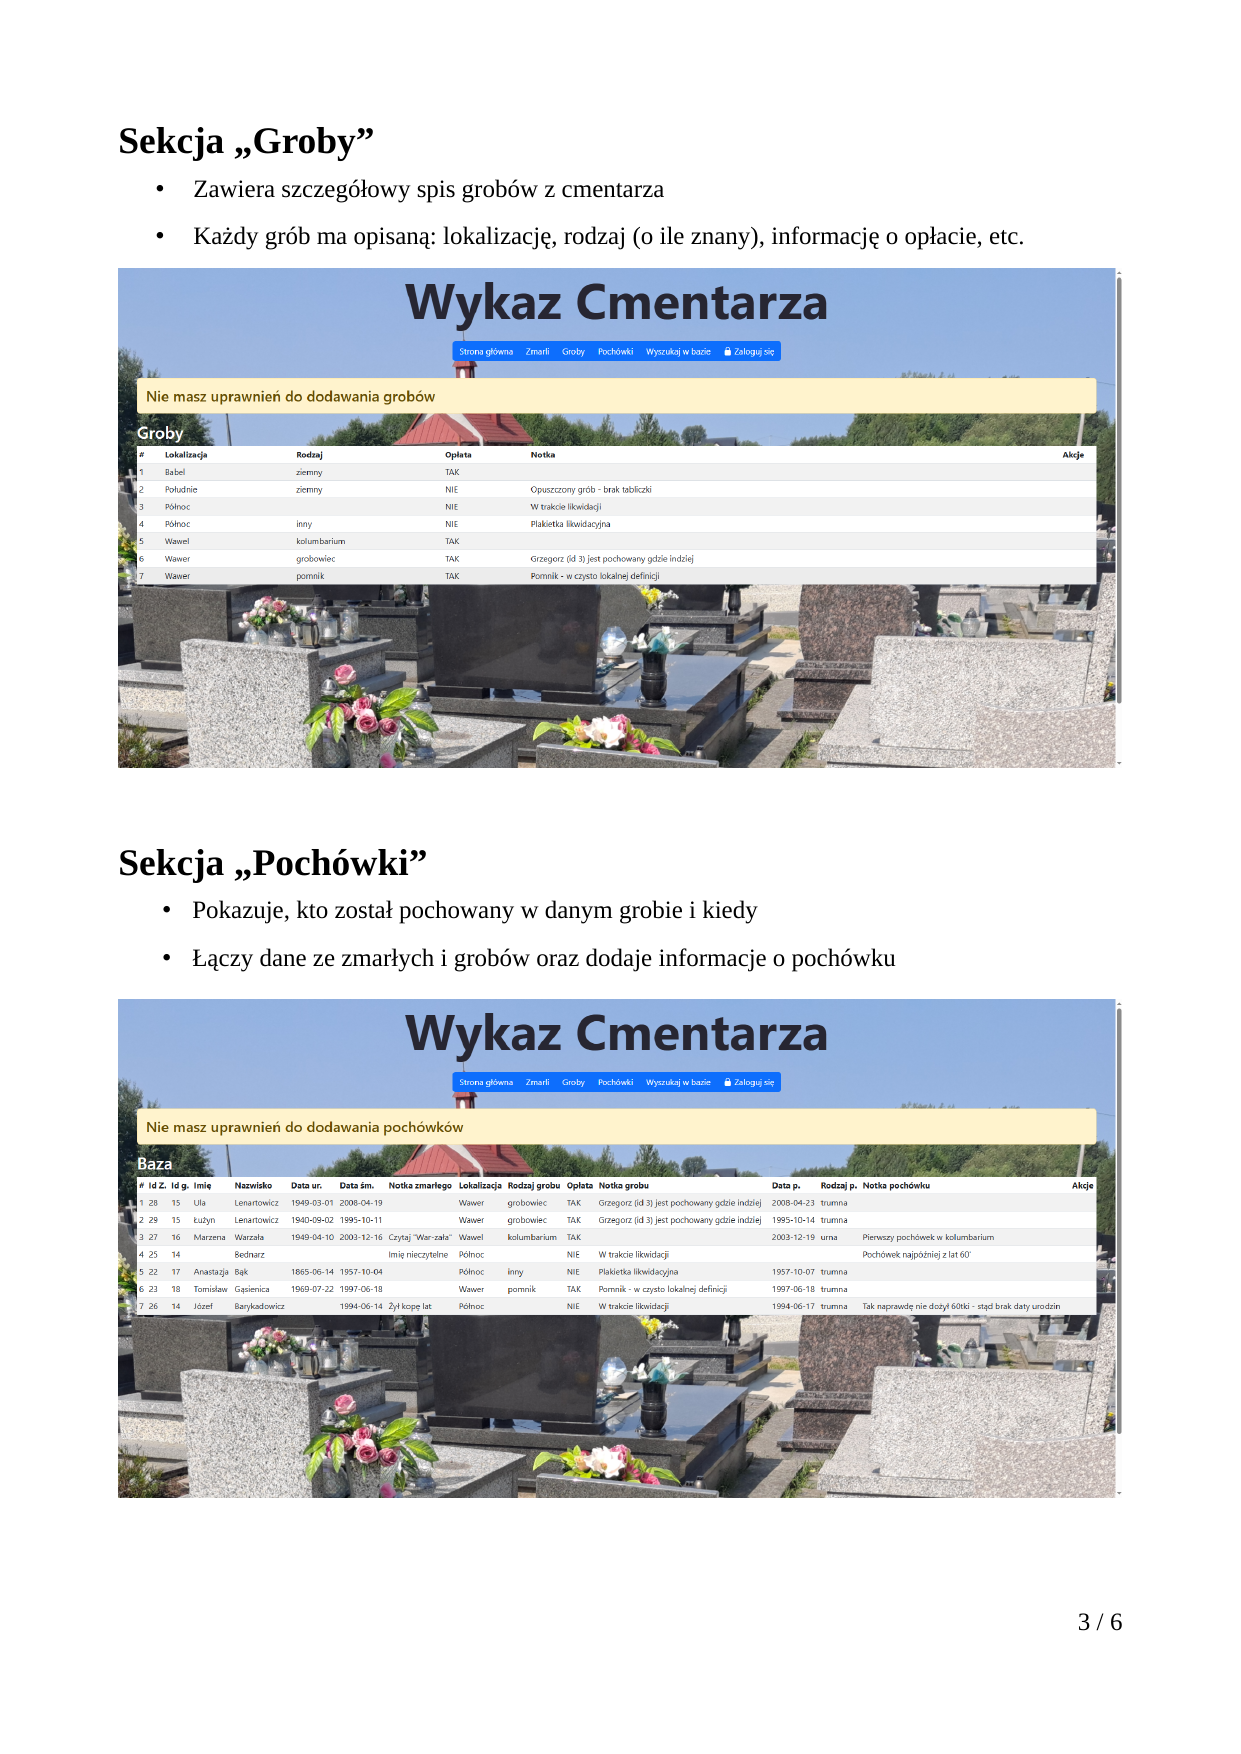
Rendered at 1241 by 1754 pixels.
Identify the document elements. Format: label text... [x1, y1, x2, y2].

list Pokazuje, kto został pochowany w danym grobie i kiedy [162, 896, 1122, 924]
picture [118, 999, 1123, 1498]
list Łączy dane ze zmarłych i grobów oraz dodaje informacje o pochówku [162, 943, 1122, 972]
list Zawiera szczegółowy spis grobów z cmentarza [156, 174, 1122, 202]
subtitle Sekcja „Groby” [118, 118, 1122, 161]
subtitle Sekcja „Pochówki” [118, 840, 1122, 883]
list Każdy grób ma opisaną: lokalizację, rodzaj (o ile znany), informację o opłacie, etc. [156, 221, 1122, 250]
picture [118, 268, 1123, 768]
